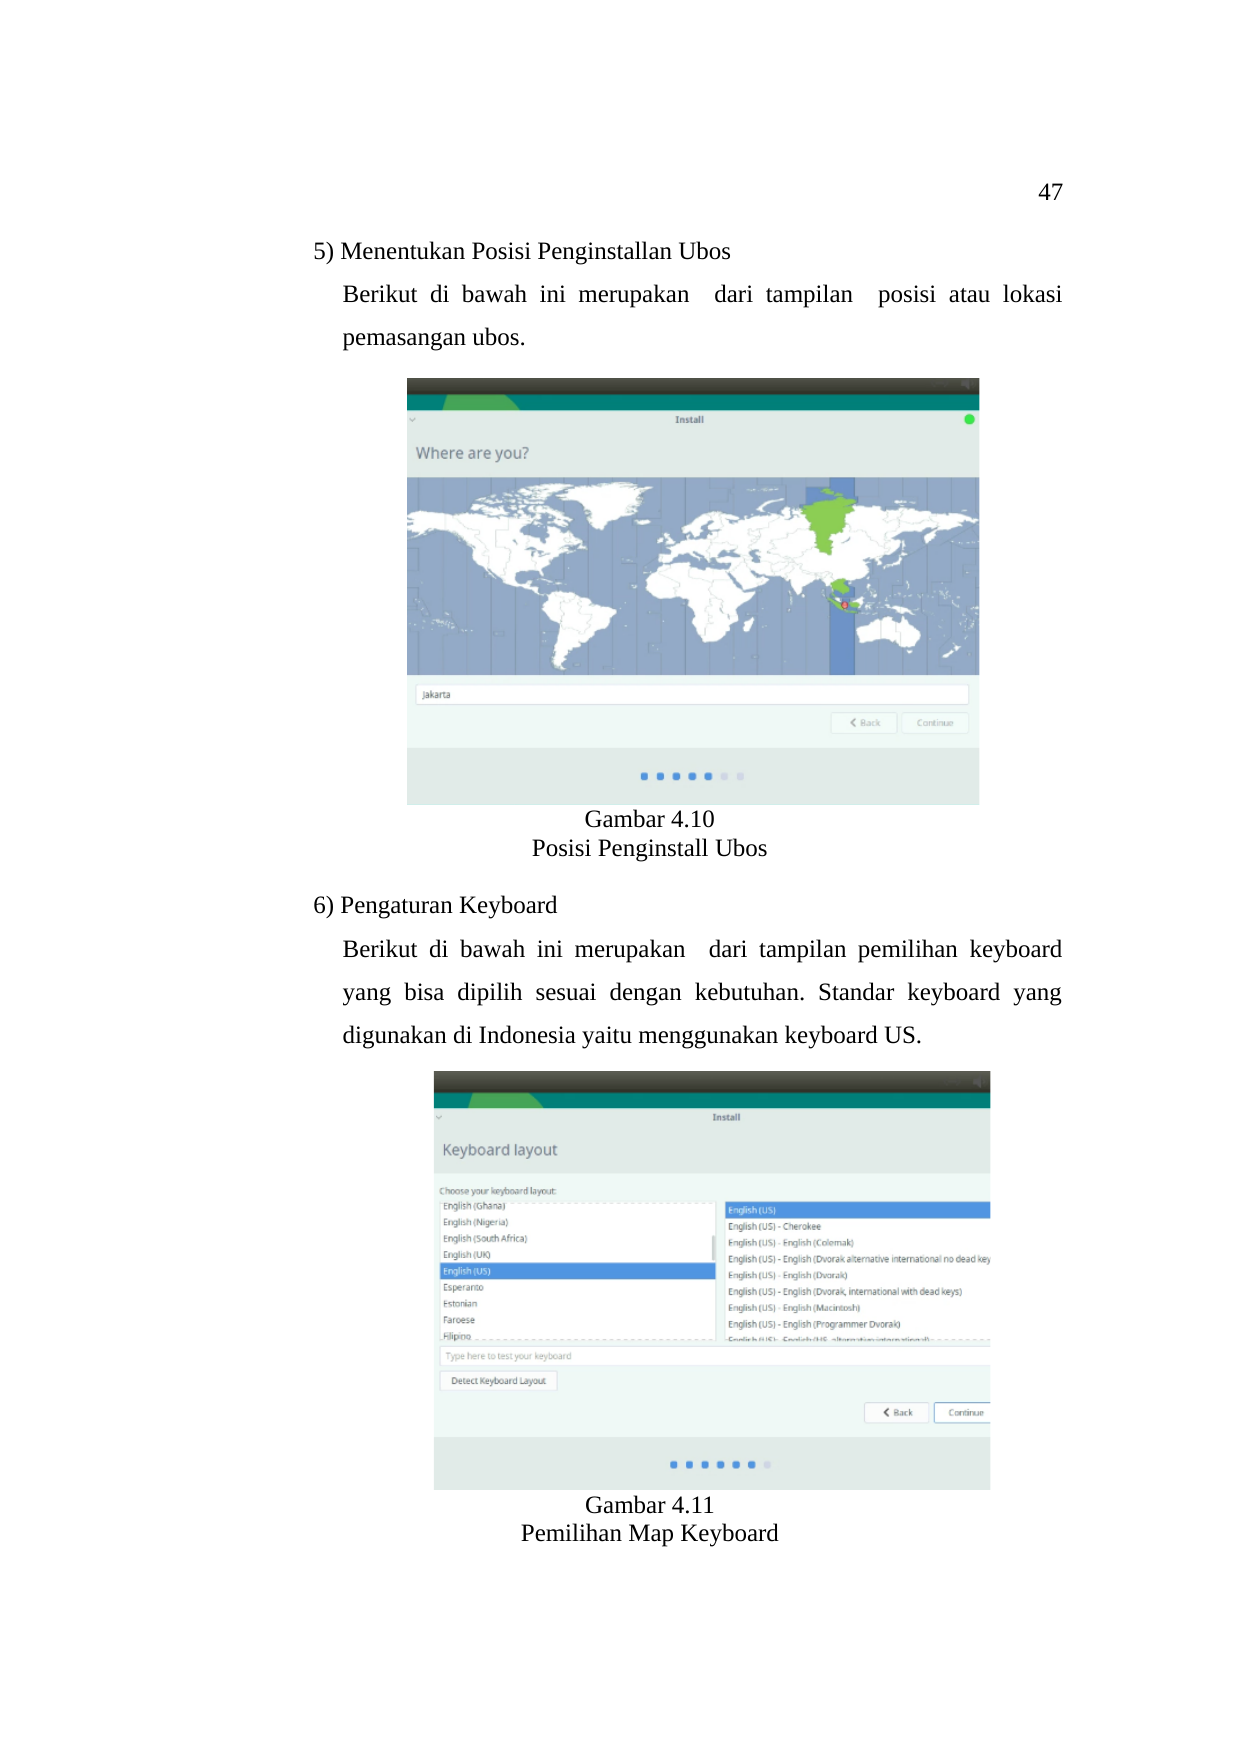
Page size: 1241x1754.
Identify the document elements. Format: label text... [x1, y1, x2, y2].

text Berikut di bawah ini merupakan dari tampilan posisi atau lokasi pemasangan ubos. [342, 279, 1063, 351]
text Berikut di bawah ini merupakan dari tampilan pemilihan keyboard yang bisa dipilih sesuai dengan kebutuhan. Standar keyboard yang digunakan di Indonesia yaitu menggunakan keyboard US. [342, 934, 1063, 1049]
text Posisi Penginstall Ubos [236, 833, 1063, 862]
text 6) Pengaturan Keyboard [313, 891, 1063, 919]
picture [433, 1071, 991, 1490]
text 5) Menentukan Posisi Penginstallan Ubos [313, 236, 1063, 265]
text Pemilihan Map Keyboard [236, 1518, 1063, 1547]
text Gambar 4.11 [236, 1063, 1063, 1518]
text Gambar 4.10 [236, 366, 1063, 833]
picture [407, 378, 980, 805]
